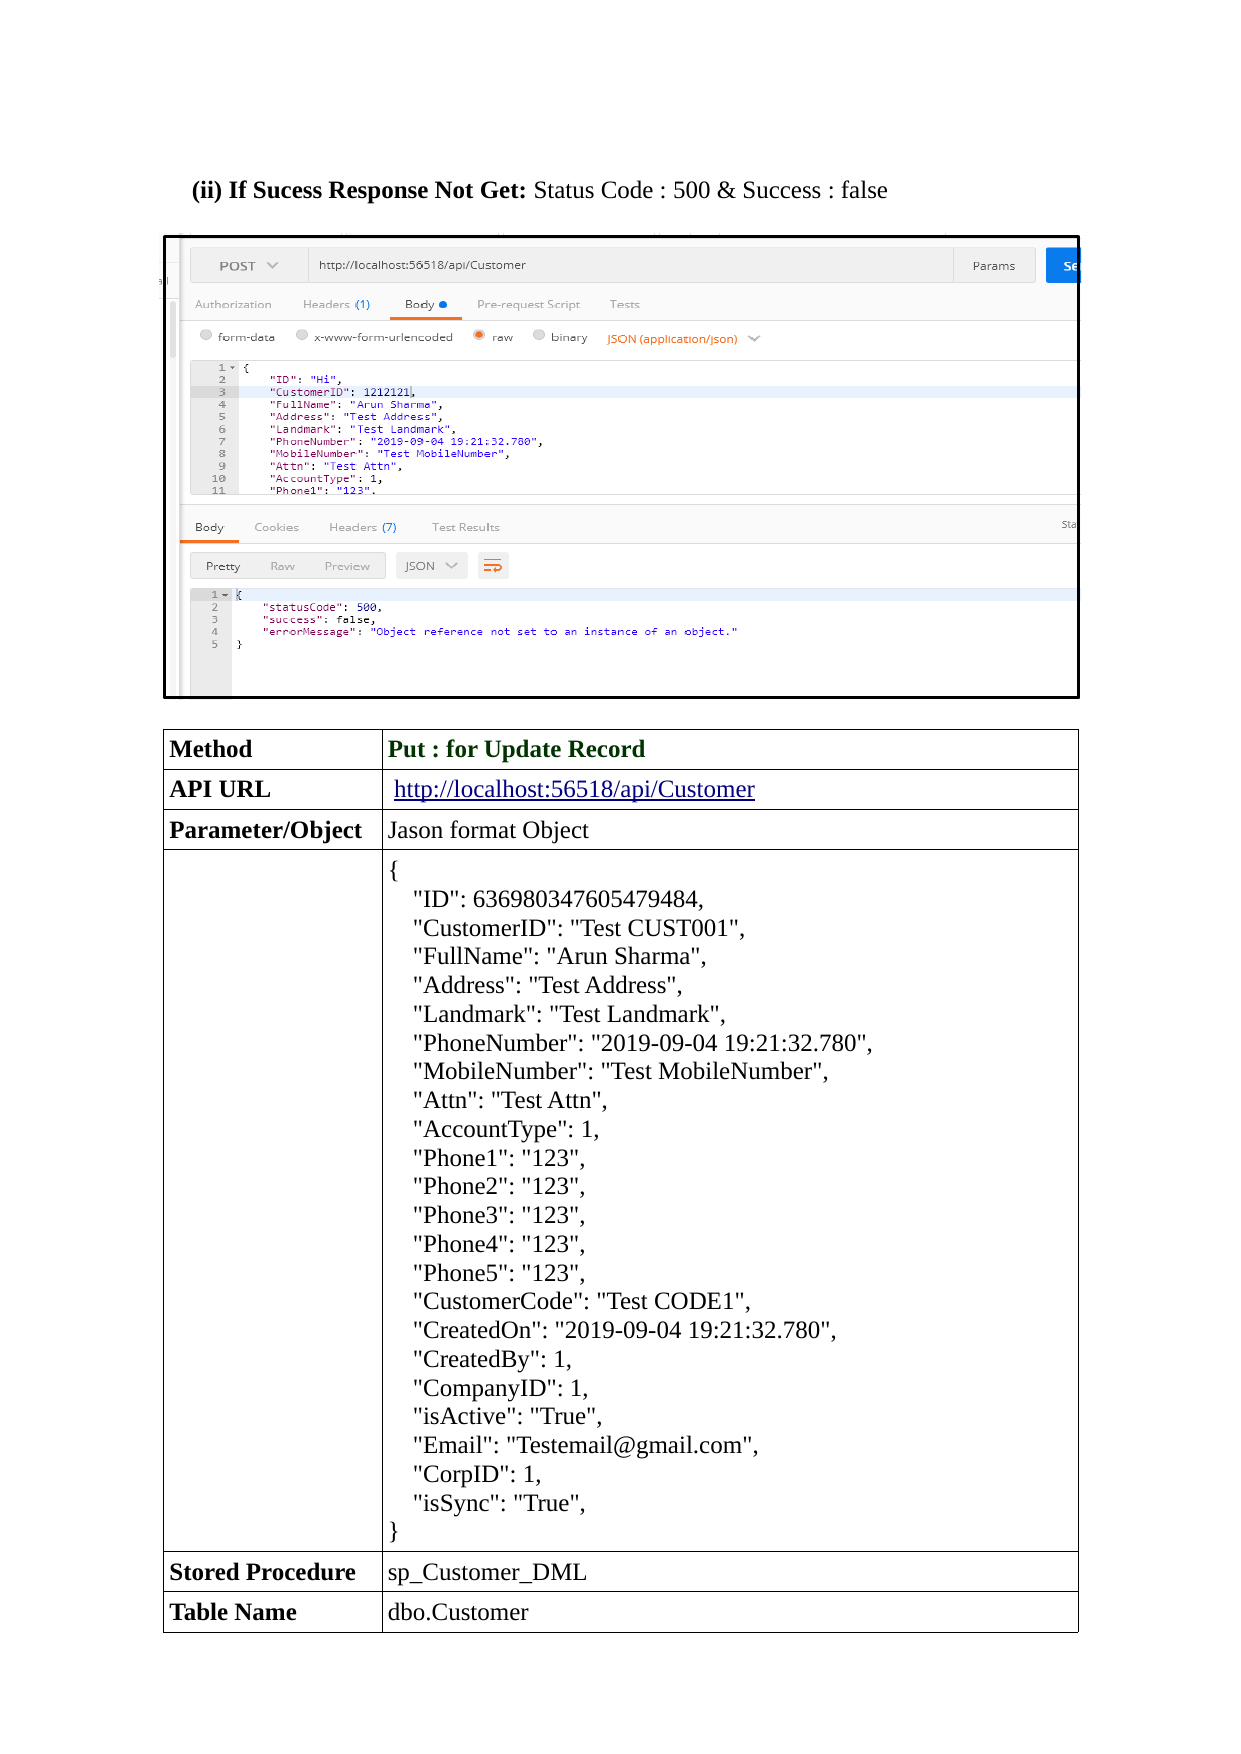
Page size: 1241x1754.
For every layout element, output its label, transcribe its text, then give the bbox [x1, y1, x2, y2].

text (ii) If Sucess Response Not Get: Status Code : 500 & Success : false [118, 176, 1122, 204]
picture [159, 233, 1082, 700]
table_cell dbo.Customer [383, 1592, 1078, 1632]
table_cell Table Name [164, 1592, 382, 1632]
table_cell [164, 850, 382, 1551]
table_cell http://localhost:56518/api/Customer [383, 770, 1078, 809]
table_cell Stored Procedure [164, 1552, 382, 1591]
table_cell Jason format Object [383, 810, 1078, 849]
table_cell { "ID": 636980347605479484, "CustomerID": "Test CUST001", "FullName": "Arun Sharma", "Address": "Test Address", "Landmark": "Test Landmark", "PhoneNumber": "2019-09-04 19:21:32.780", "MobileNumber": "Test MobileNumber", "Attn": "Test Attn", "AccountType": 1, "Phone1": "123", "Phone2": "123", "Phone3": "123", "Phone4": "123", "Phone5": "123", "CustomerCode": "Test CODE1", "CreatedOn": "2019-09-04 19:21:32.780", "CreatedBy": 1, "CompanyID": 1, "isActive": "True", "Email": "Testemail@gmail.com", "CorpID": 1, "isSync": "True", } [383, 850, 1078, 1551]
table_header Method [164, 730, 382, 769]
table_header Put : for Update Record [383, 730, 1078, 769]
table_cell Parameter/Object [164, 810, 382, 849]
table_cell sp_Customer_DML [383, 1552, 1078, 1591]
table_cell API URL [164, 770, 382, 809]
